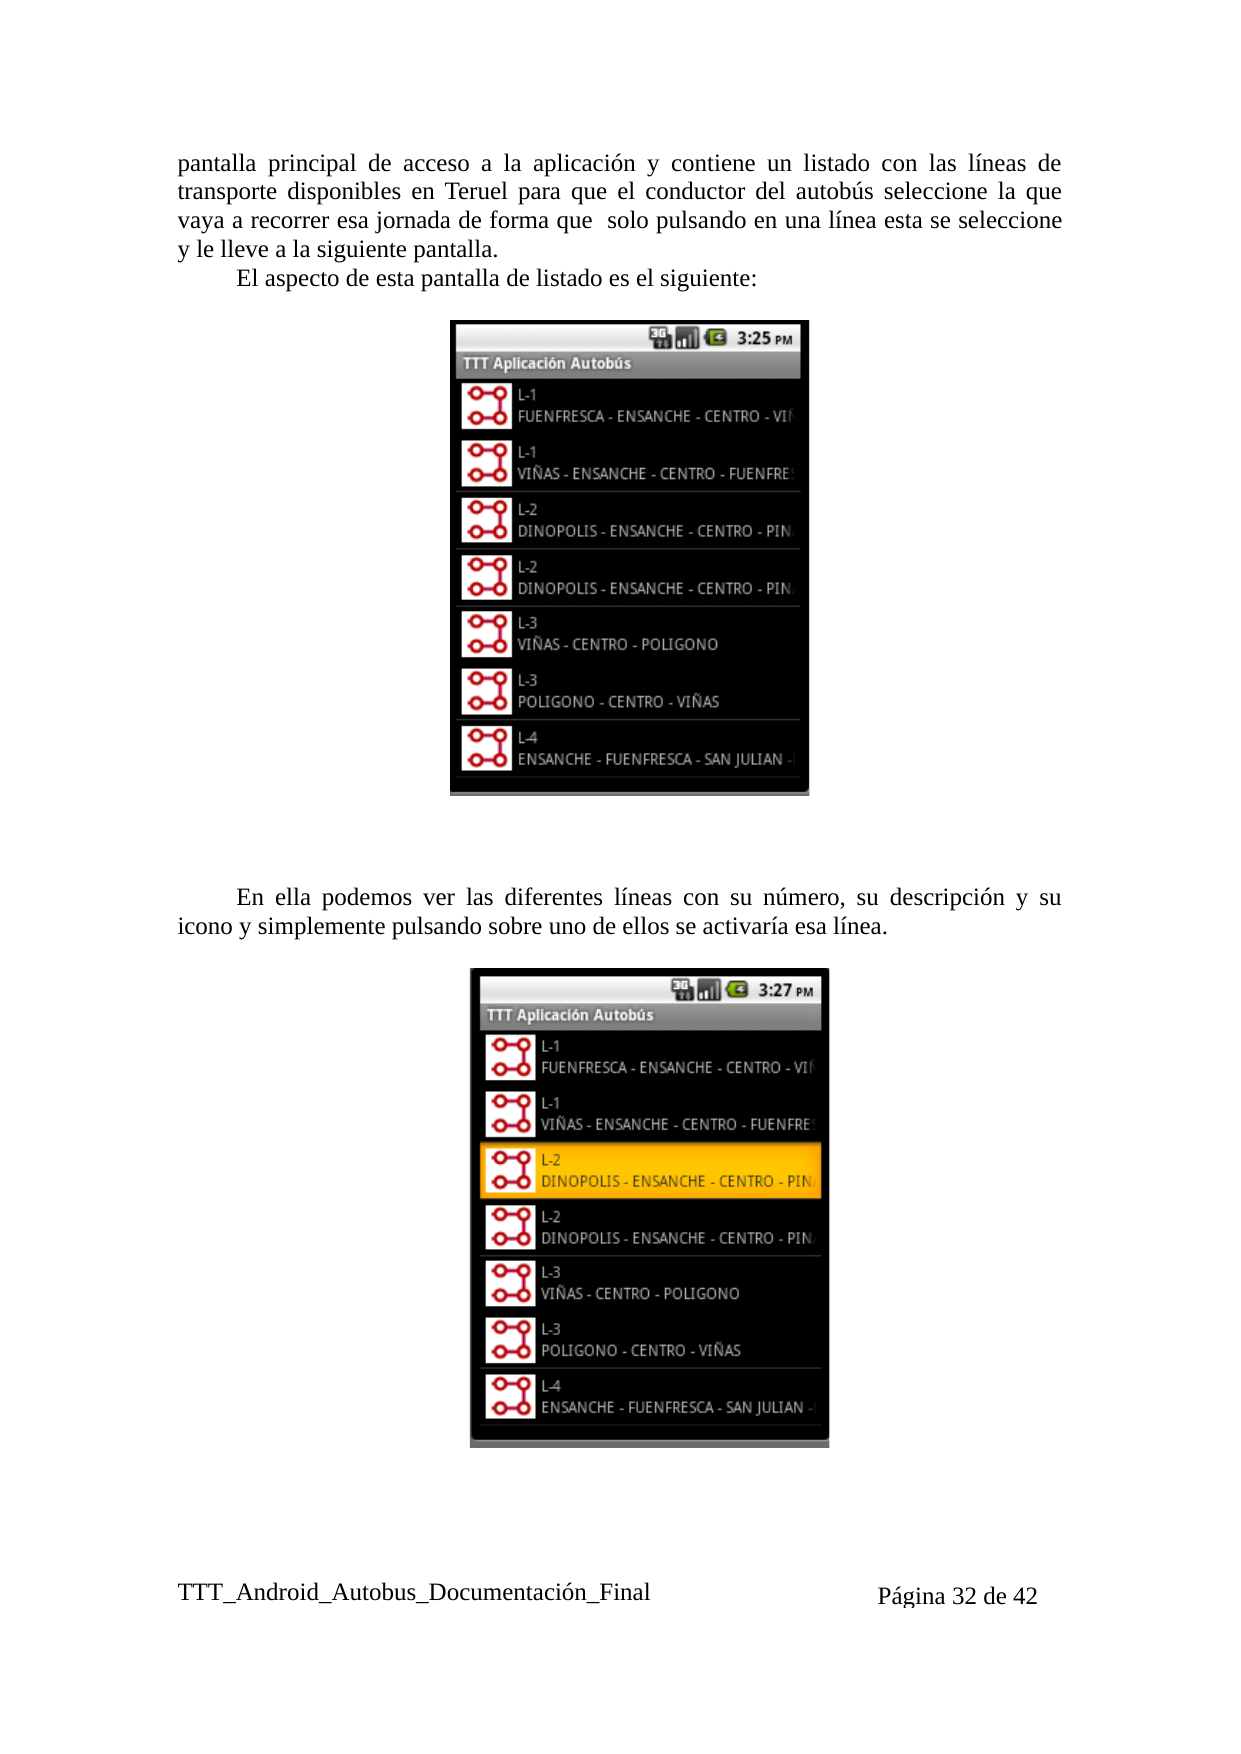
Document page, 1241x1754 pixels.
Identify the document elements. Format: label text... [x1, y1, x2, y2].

text pantalla principal de acceso a la aplicación y contiene un listado con las líneas de transporte disponibles en Teruel para que el conductor del autobús seleccione la que vaya a recorrer esa jornada de forma que solo pulsando en una línea esta se seleccione y le lleve a la siguiente pantalla. [177, 148, 1063, 263]
picture [469, 968, 678, 1448]
text En ella podemos ver las diferentes líneas con su número, su descripción y su icono y simplemente pulsando sobre uno de ellos se activaría esa línea. [177, 882, 1063, 940]
picture [450, 320, 659, 796]
text El aspecto de esta pantalla de listado es el siguiente: [177, 263, 1063, 291]
